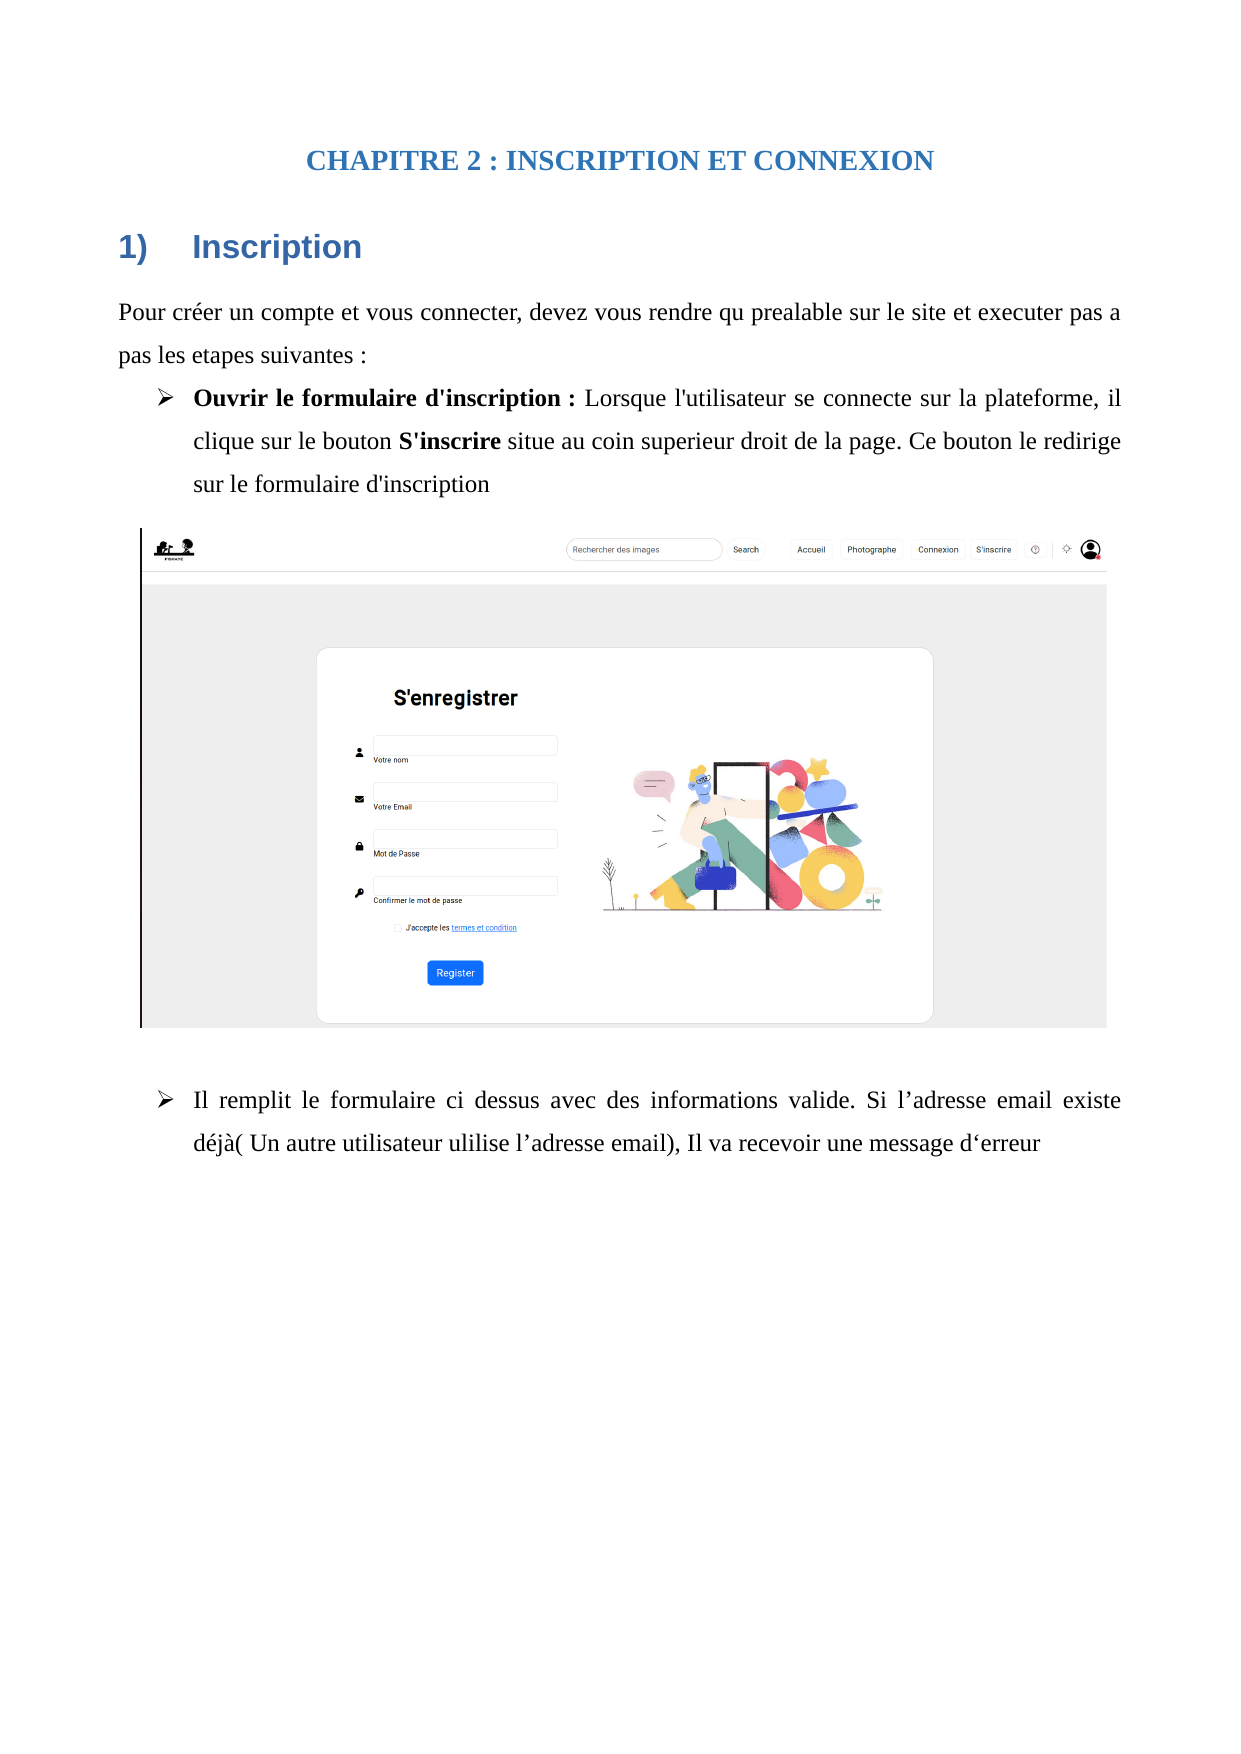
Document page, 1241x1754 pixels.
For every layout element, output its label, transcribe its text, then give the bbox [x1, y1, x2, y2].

picture [140, 528, 1107, 1028]
list Ouvrir le formulaire d'inscription : Lorsque l'utilisateur se connecte sur la plateforme, il clique sur le bouton S'inscrire situe au coin superieur droit de la page. Ce bouton le redirige sur le formulaire d'inscription [156, 383, 1122, 498]
text Pour créer un compte et vous connecter, devez vous rendre qu prealable sur le site et executer pas a pas les etapes suivantes : [118, 297, 1122, 369]
list Il remplit le formulaire ci dessus avec des informations valide. Si l’adresse email existe déjà( Un autre utilisateur ulilise l’adresse email), Il va recevoir une message d‘erreur [156, 1085, 1122, 1157]
subtitle CHAPITRE 2 : INSCRIPTION ET CONNEXION [118, 143, 1122, 177]
subtitle Inscription [118, 227, 1122, 265]
